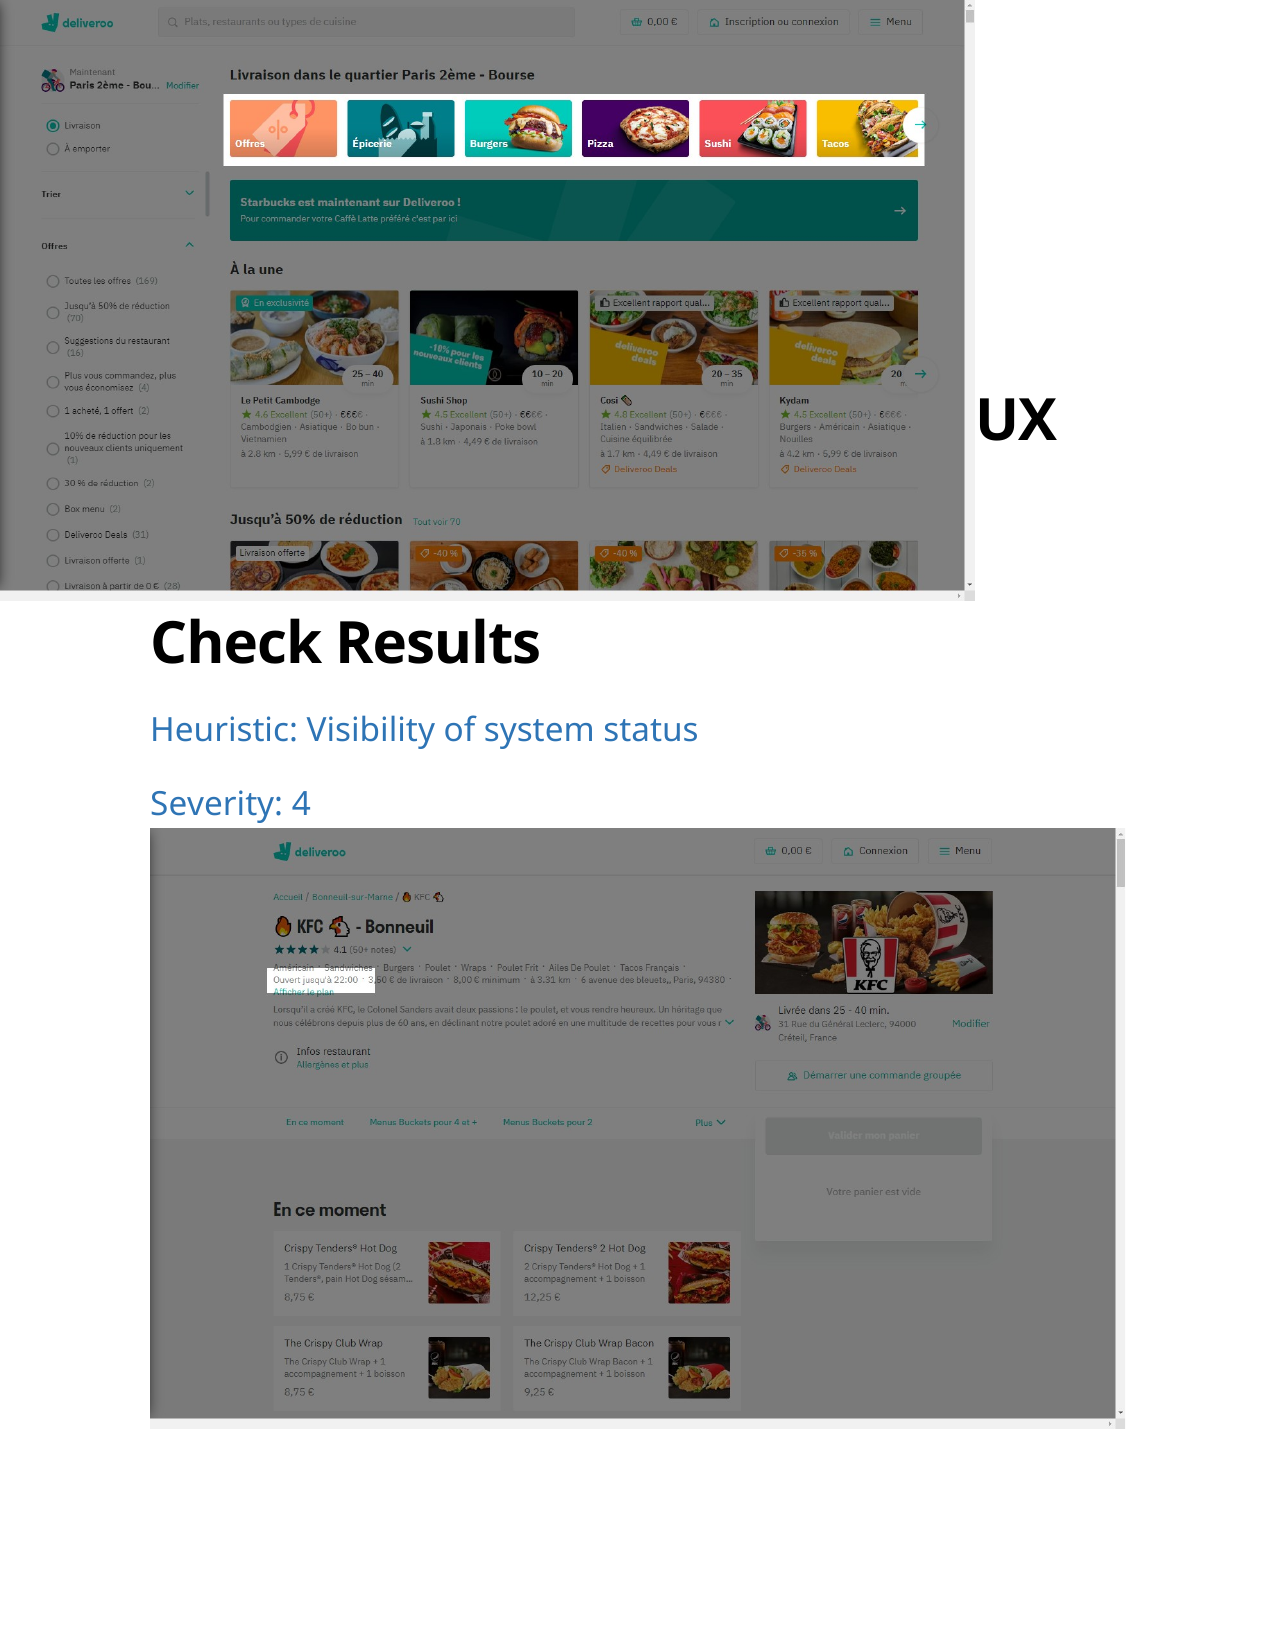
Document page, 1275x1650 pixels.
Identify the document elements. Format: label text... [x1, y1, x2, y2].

picture [150, 828, 1125, 1429]
subtitle Severity: 4 [150, 779, 1125, 825]
subtitle Heuristic: Visibility of system status [150, 705, 1125, 751]
title UX Check Results [150, 378, 1125, 680]
picture [0, 0, 975, 601]
